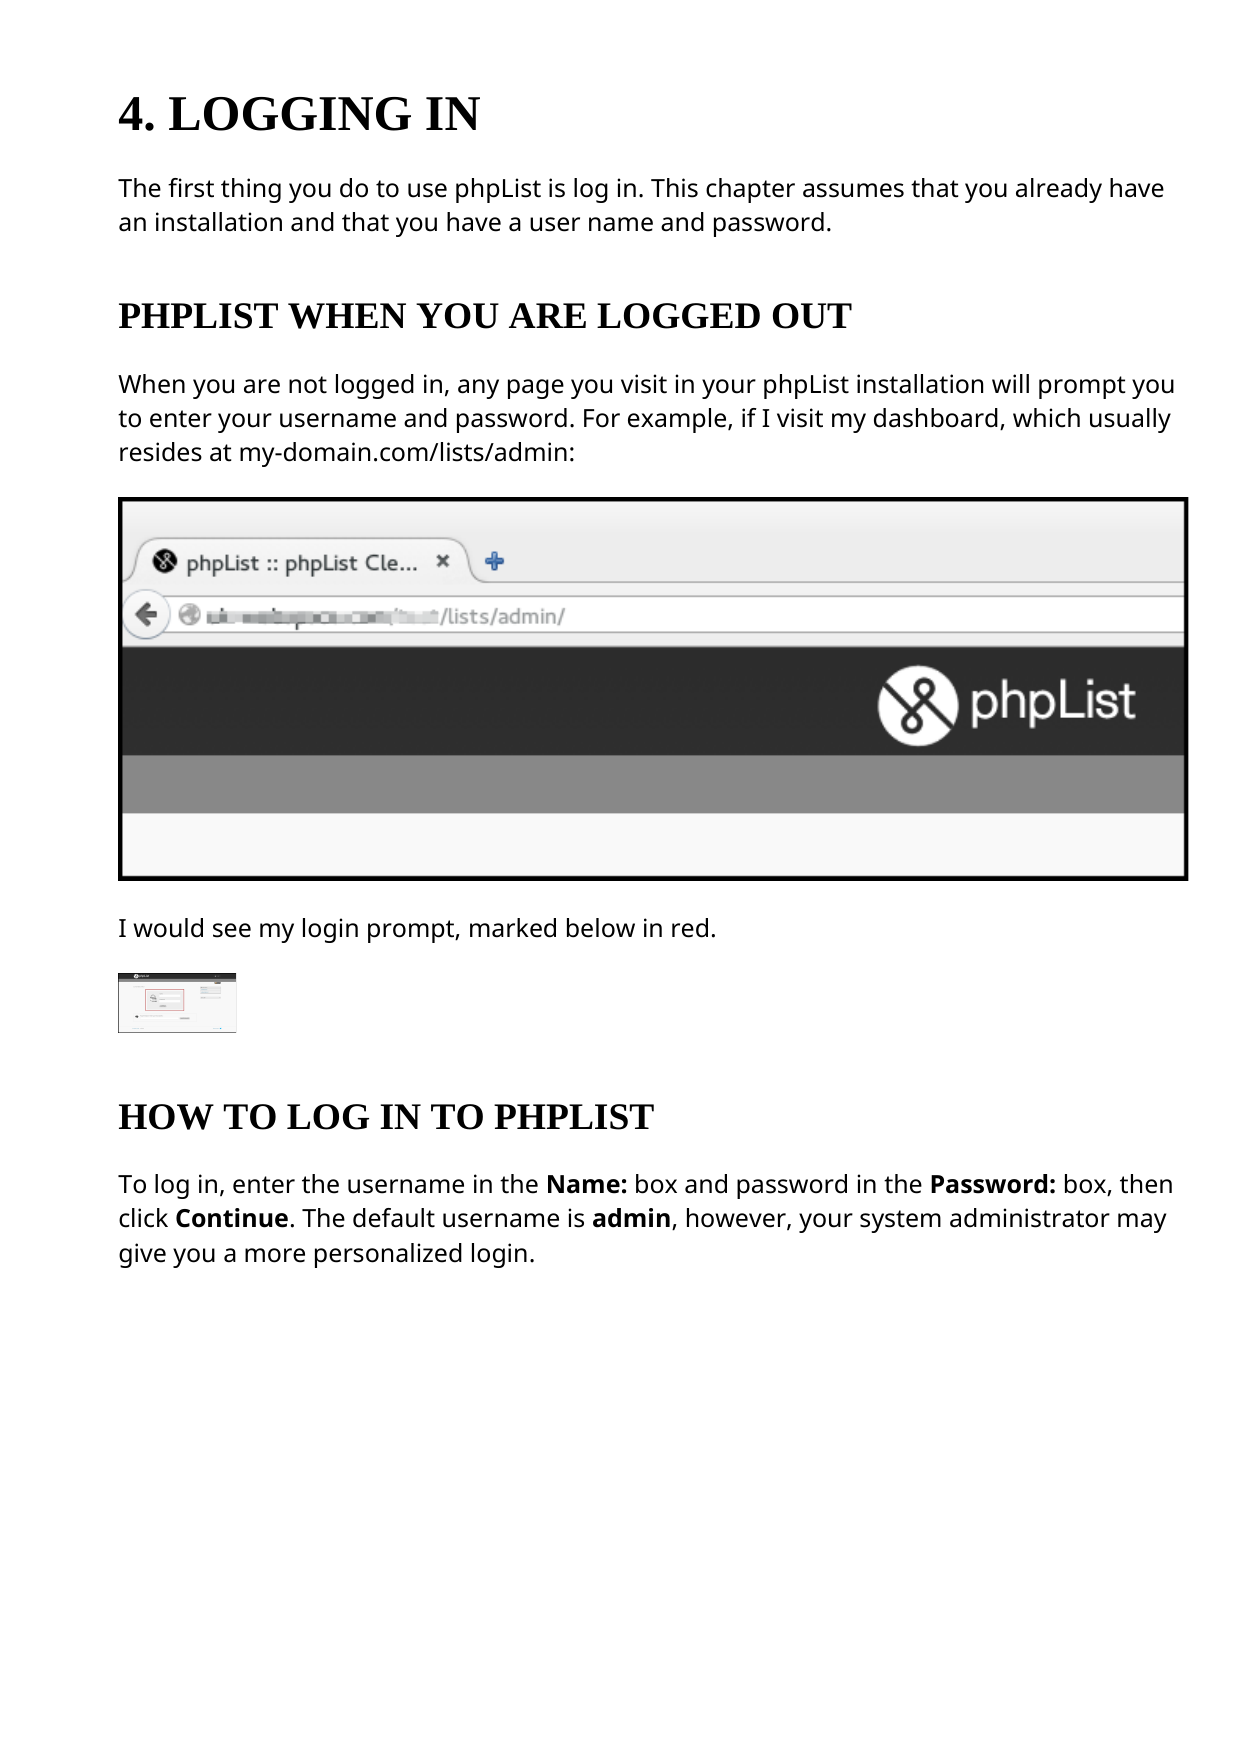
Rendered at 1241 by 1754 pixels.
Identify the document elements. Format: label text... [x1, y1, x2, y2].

subtitle phpList when you are logged out [118, 294, 1181, 337]
text I would see my login prompt, marked below in red. [118, 910, 1181, 944]
subtitle How to log in to phpList [118, 1094, 1181, 1138]
subtitle 4. Logging In [118, 84, 1181, 142]
text The first thing you do to use phpList is log in. This chapter assumes that you already have an installation and that you have a user name and password. [118, 171, 1181, 239]
picture [118, 497, 1189, 881]
picture [118, 973, 237, 1033]
text To log in, enter the username in the Name: box and password in the Password: box, then click Continue. The default username is admin, however, your system administrator may give you a more personalized login. [118, 1167, 1181, 1269]
text When you are not logged in, any page you visit in your phpList installation will prompt you to enter your username and password. For example, if I visit my dashboard, which usually resides at my-domain.com/lists/admin: [118, 366, 1181, 468]
